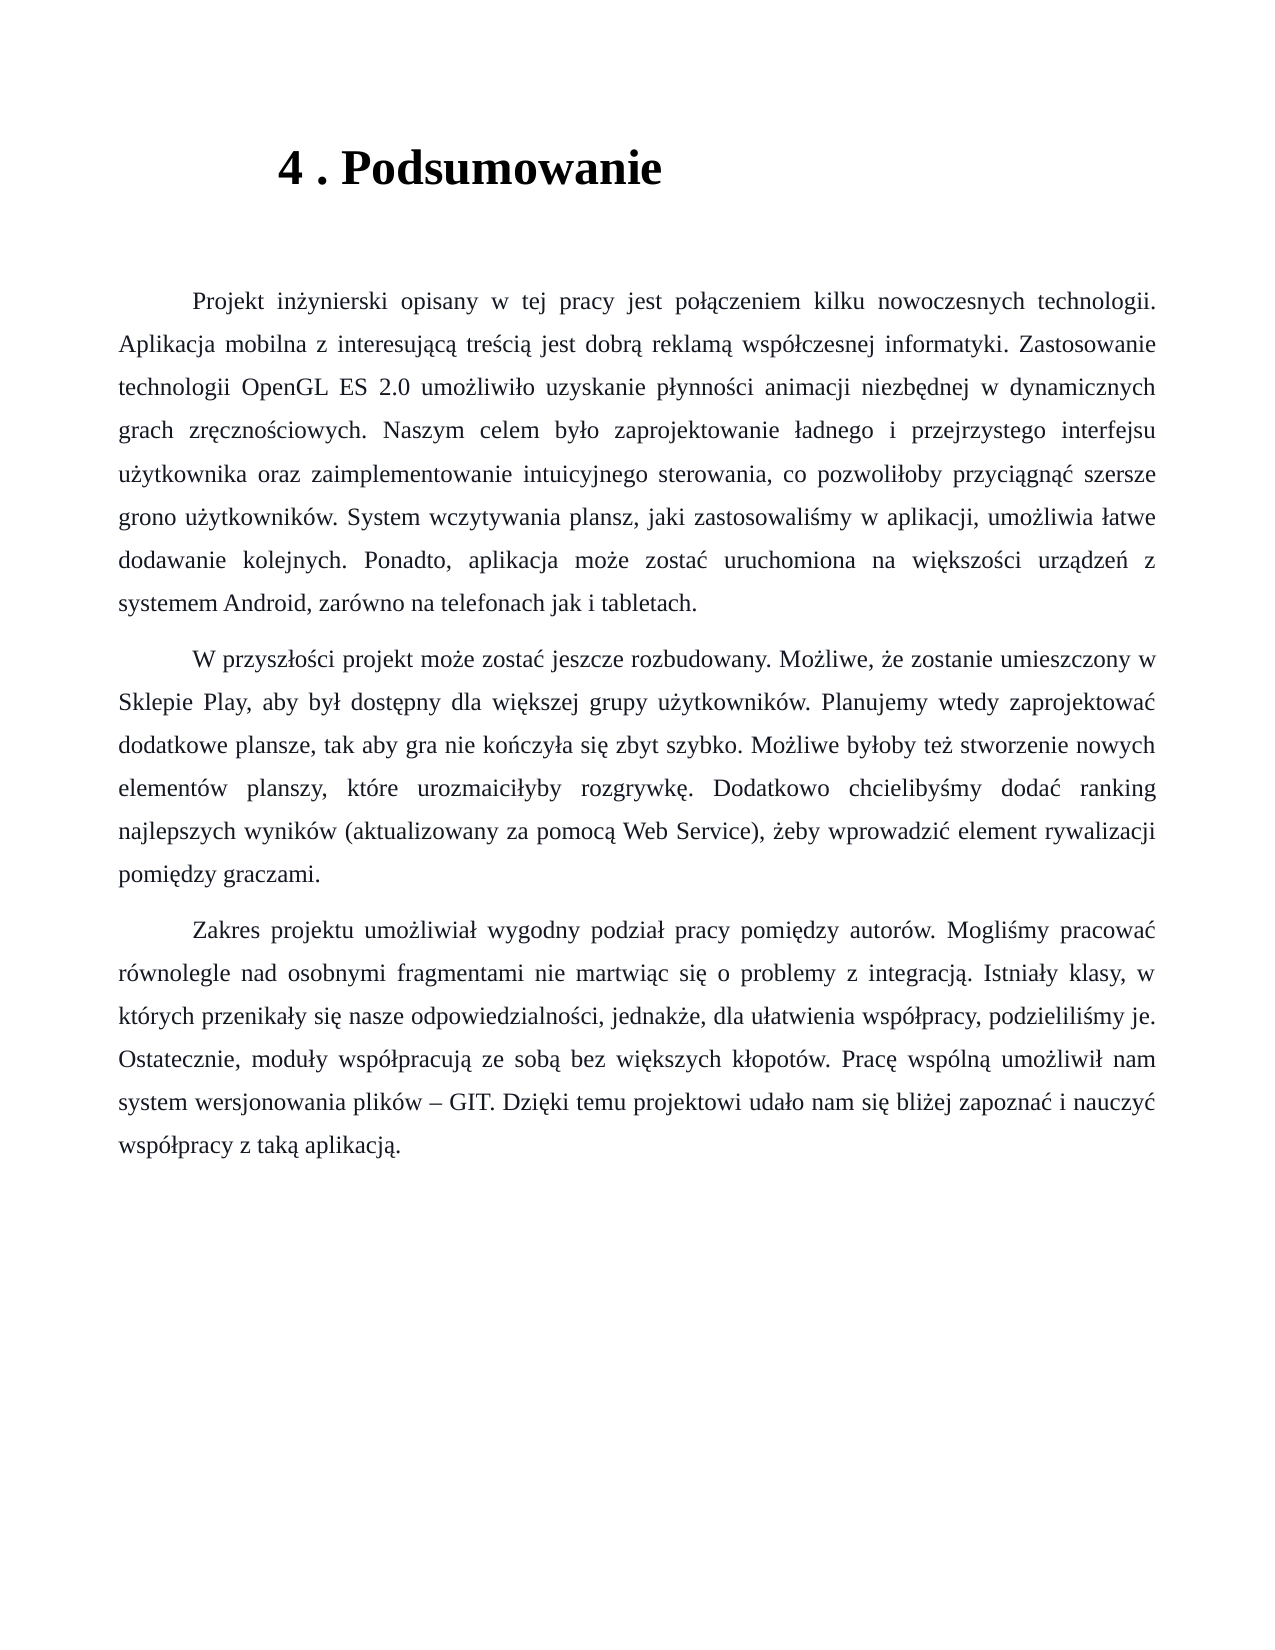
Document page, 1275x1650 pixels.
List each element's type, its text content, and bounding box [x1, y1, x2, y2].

text Zakres projektu umożliwiał wygodny podział pracy pomiędzy autorów. Mogliśmy pracować równolegle nad osobnymi fragmentami nie martwiąc się o problemy z integracją. Istniały klasy, w których przenikały się nasze odpowiedzialności, jednakże, dla ułatwienia współpracy, podzieliliśmy je. Ostatecznie, moduły współpracują ze sobą bez większych kłopotów. Pracę wspólną umożliwił nam system wersjonowania plików – GIT. Dzięki temu projektowi udało nam się bliżej zapoznać i nauczyć współpracy z taką aplikacją. [118, 915, 1157, 1159]
subtitle . Podsumowanie [266, 138, 1157, 195]
text W przyszłości projekt może zostać jeszcze rozbudowany. Możliwe, że zostanie umieszczony w Sklepie Play, aby był dostępny dla większej grupy użytkowników. Planujemy wtedy zaprojektować dodatkowe plansze, tak aby gra nie kończyła się zbyt szybko. Możliwe byłoby też stworzenie nowych elementów planszy, które urozmaiciłyby rozgrywkę. Dodatkowo chcielibyśmy dodać ranking najlepszych wyników (aktualizowany za pomocą Web Service), żeby wprowadzić element rywalizacji pomiędzy graczami. [118, 644, 1157, 888]
text Projekt inżynierski opisany w tej pracy jest połączeniem kilku nowoczesnych technologii. Aplikacja mobilna z interesującą treścią jest dobrą reklamą współczesnej informatyki. Zastosowanie technologii OpenGL ES 2.0 umożliwiło uzyskanie płynności animacji niezbędnej w dynamicznych grach zręcznościowych. Naszym celem było zaprojektowanie ładnego i przejrzystego interfejsu użytkownika oraz zaimplementowanie intuicyjnego sterowania, co pozwoliłoby przyciągnąć szersze grono użytkowników. System wczytywania plansz, jaki zastosowaliśmy w aplikacji, umożliwia łatwe dodawanie kolejnych. Ponadto, aplikacja może zostać uruchomiona na większości urządzeń z systemem Android, zarówno na telefonach jak i tabletach. [118, 286, 1157, 617]
